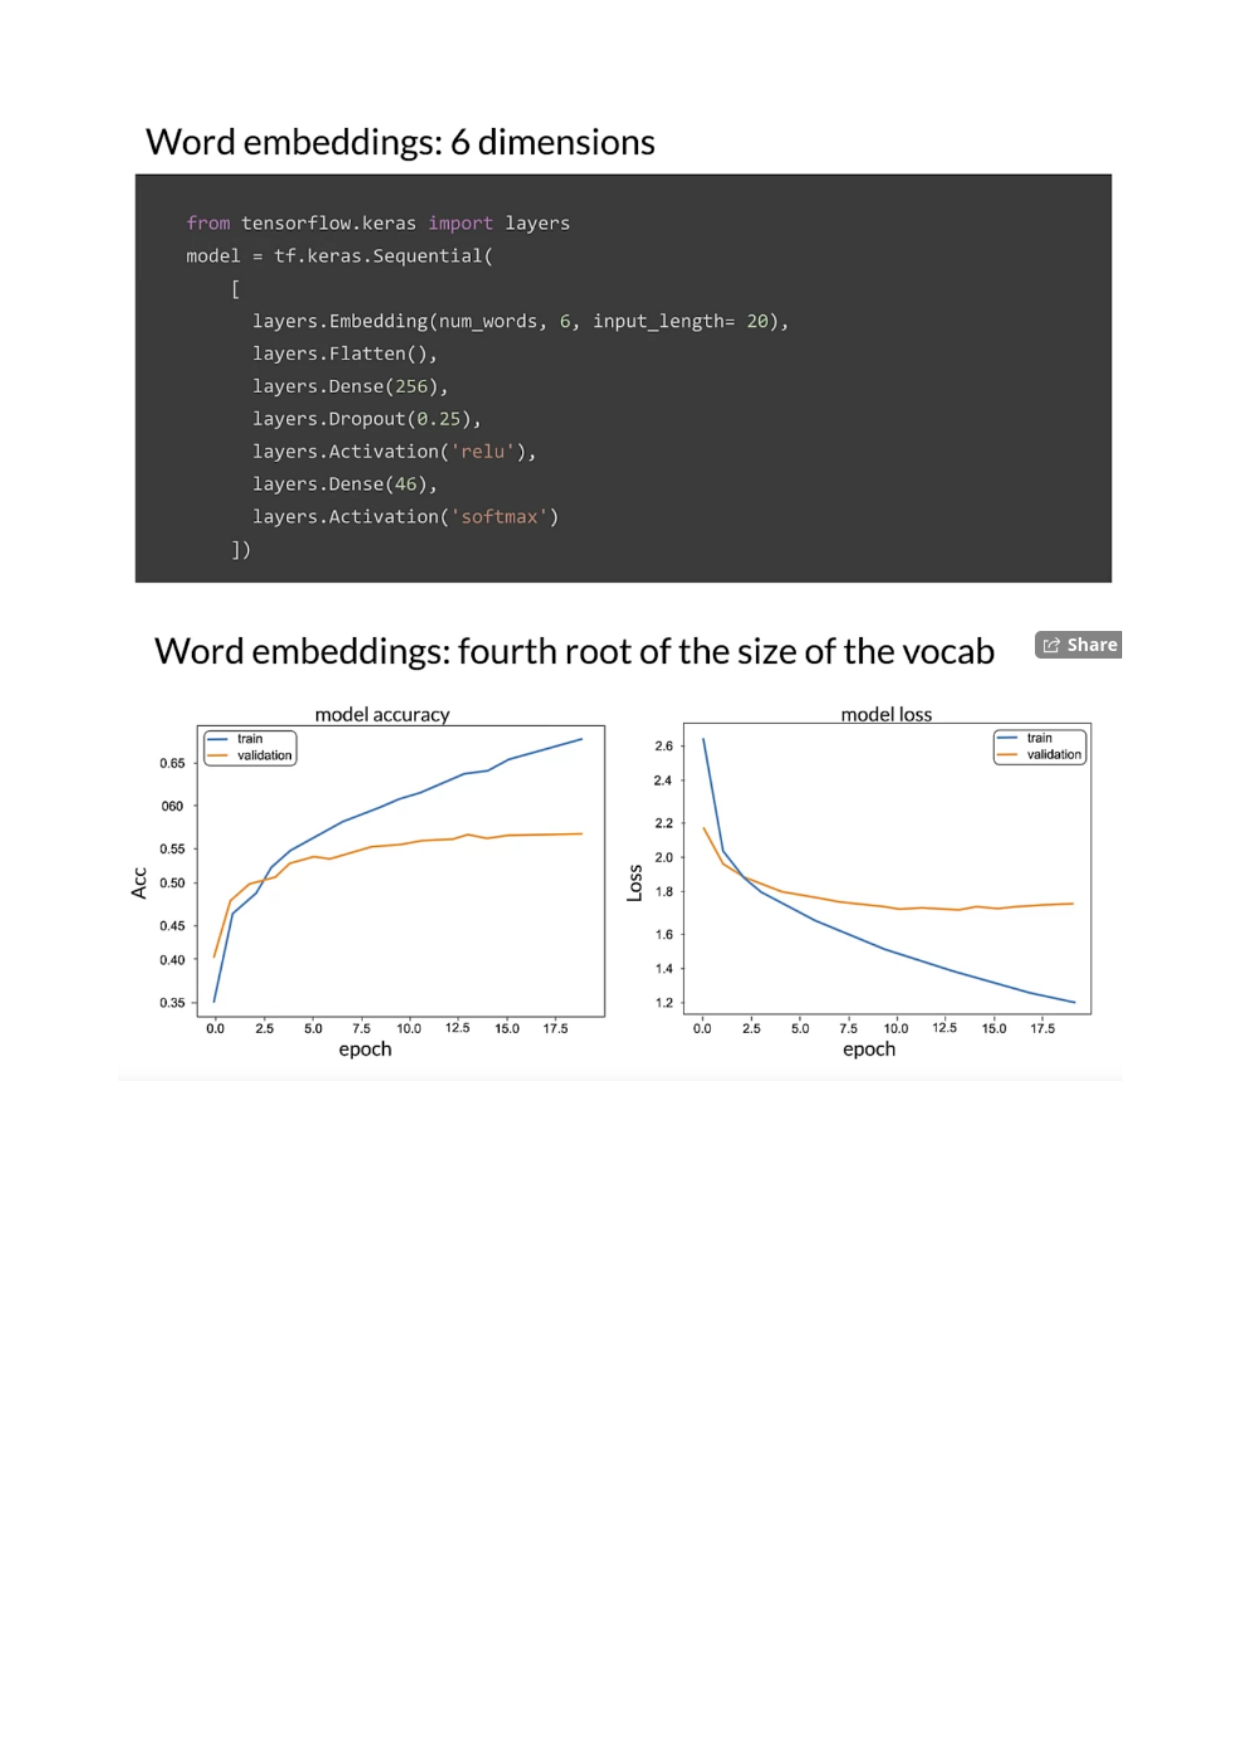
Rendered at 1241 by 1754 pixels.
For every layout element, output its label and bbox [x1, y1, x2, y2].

picture [118, 621, 1123, 1081]
picture [118, 118, 1123, 593]
